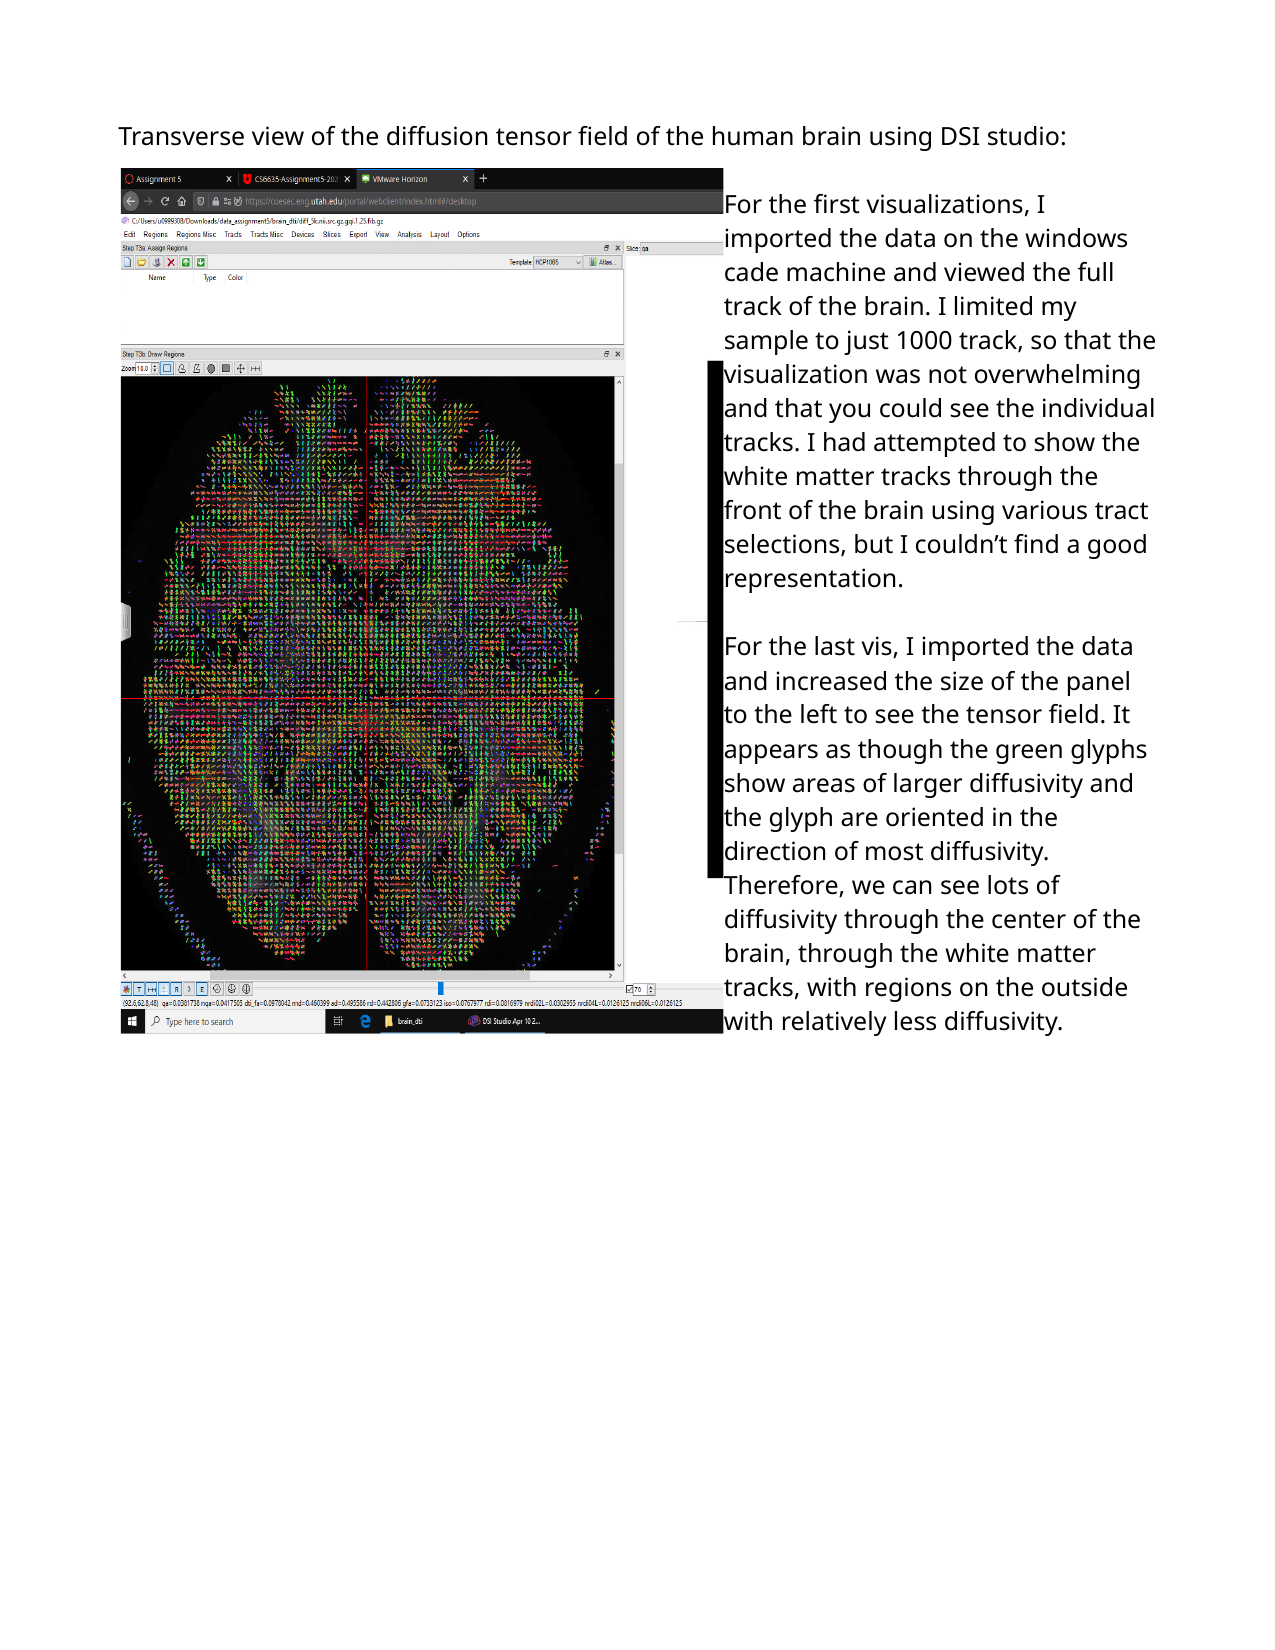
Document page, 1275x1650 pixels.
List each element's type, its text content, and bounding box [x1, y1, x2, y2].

text For the last vis, I imported the data and increased the size of the panel to the left to see the tensor field. It appears as though the green glyphs show areas of larger diffusivity and the glyph are oriented in the direction of most diffusivity. Therefore, we can see lots of diffusivity through the center of the brain, through the white matter tracks, with regions on the outside with relatively less diffusivity. [118, 629, 1157, 1038]
text Transverse view of the diffusion tensor field of the human brain using DSI studio: [118, 118, 1157, 152]
text For the first visualizations, I imported the data on the windows cade machine and viewed the full track of the brain. I limited my sample to just 1000 track, so that the visualization was not overwhelming and that you could see the individual tracks. I had attempted to show the white matter tracks through the front of the brain using various tract selections, but I couldn’t find a good representation. [121, 186, 1157, 595]
